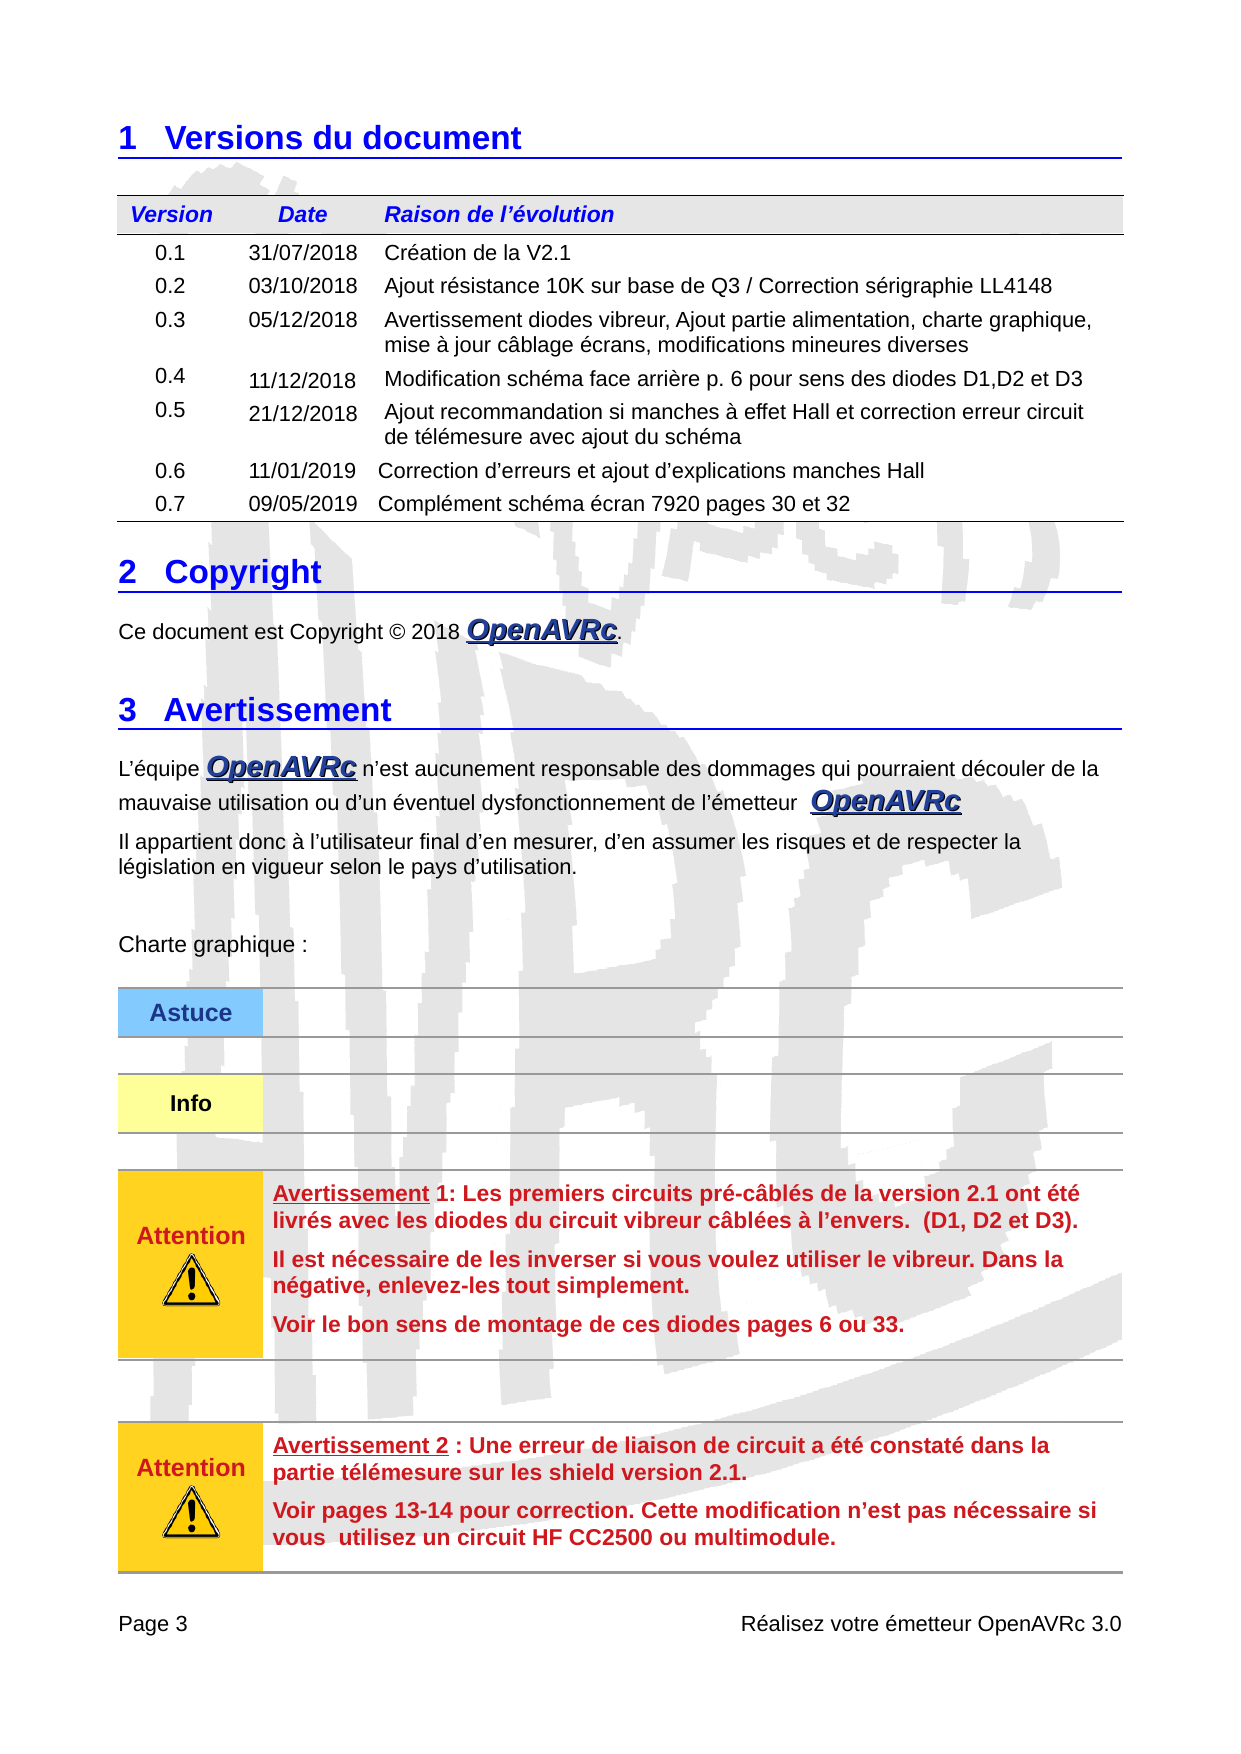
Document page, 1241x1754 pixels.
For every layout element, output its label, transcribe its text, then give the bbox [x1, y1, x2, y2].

table_header Avertissement 1: Les premiers circuits pré-câblés de la version 2.1 ont été livrés avec les diodes du circuit vibreur câblées à l’envers. (D1, D2 et D3). Il est nécessaire de les inverser si vous voulez utiliser le vibreur. Dans la négative, enlevez-les tout simplement. Voir le bon sens de montage de ces diodes pages 6 ou 33. [264, 1171, 1122, 1358]
table_header Attention [118, 1171, 263, 1358]
text Charte graphique : [118, 931, 1122, 957]
table_header Version [117, 196, 236, 233]
text L’équipe OpenAVRc n’est aucunement responsable des dommages qui pourraient découler de la mauvaise utilisation ou d’un éventuel dysfonctionnement de l’émetteur OpenAVRc [118, 749, 1122, 816]
table_header Raison de l’évolution [372, 196, 1123, 233]
subtitle 1 Versions du document [118, 118, 1122, 157]
text Il appartient donc à l’utilisateur final d’en mesurer, d’en assumer les risques et de respecter la législation en vigueur selon le pays d’utilisation. [118, 829, 1122, 879]
picture [158, 1481, 224, 1542]
table_header [264, 1075, 1122, 1132]
table_header Avertissement 2 : Une erreur de liaison de circuit a été constaté dans la partie télémesure sur les shield version 2.1. Voir pages 13-14 pour correction. Cette modification n’est pas nécessaire si vous utilisez un circuit HF CC2500 ou multimodule. [264, 1423, 1122, 1571]
table_header [264, 989, 1122, 1036]
table_cell 31/07/2018 03/10/2018 05/12/2018 11/12/2018 21/12/2018 11/01/2019 09/05/2019 [236, 235, 372, 521]
table_cell 0.1 0.2 0.3 0.4 0.5 0.6 0.7 [117, 235, 236, 521]
table_header Attention [118, 1423, 263, 1571]
picture [158, 1249, 224, 1310]
table_cell Création de la V2.1 Ajout résistance 10K sur base de Q3 / Correction sérigraphie LL4148 Avertissement diodes vibreur, Ajout partie alimentation, charte graphique, mise à jour câblage écrans, modifications mineures diverses Modification schéma face arrière p. 6 pour sens des diodes D1,D2 et D3 Ajout recommandation si manches à effet Hall et correction erreur circuit de télémesure avec ajout du schéma Correction d’erreurs et ajout d’explications manches Hall Complément schéma écran 7920 pages 30 et 32 [372, 235, 1123, 521]
table_header Info [118, 1075, 263, 1132]
table_header Date [236, 196, 372, 233]
subtitle 3 Avertissement [118, 690, 1122, 728]
table_header Astuce [118, 989, 263, 1036]
subtitle 2 Copyright [118, 553, 1122, 591]
text Ce document est Copyright © 2018 OpenAVRc. [118, 612, 1122, 646]
